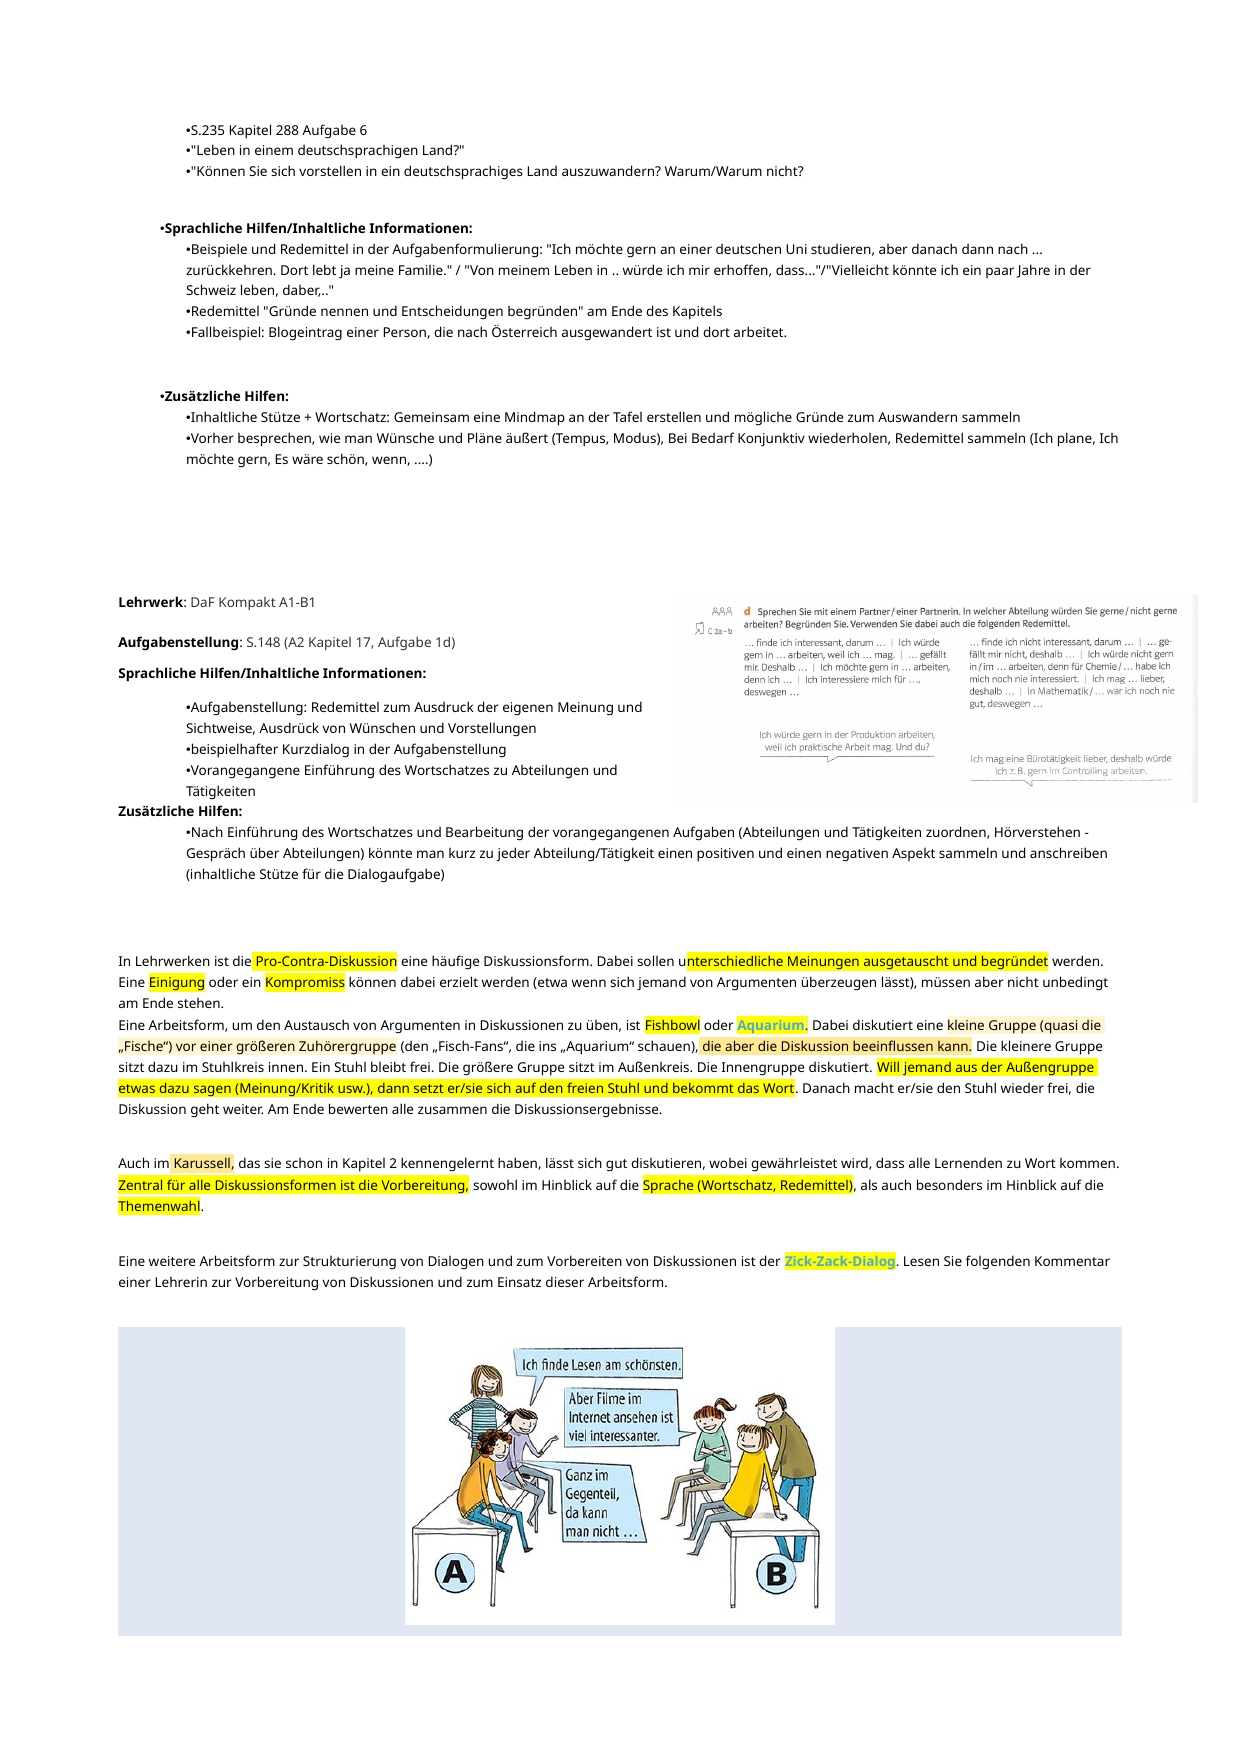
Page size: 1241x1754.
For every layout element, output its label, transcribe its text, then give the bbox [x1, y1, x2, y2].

list Sprachliche Hilfen/Inhaltliche Informationen: [134, 216, 1122, 237]
text Eine Arbeitsform, um den Austausch von Argumenten in Diskussionen zu üben, ist Fishbowl oder Aquarium. Dabei diskutiert eine kleine Gruppe (quasi die „Fische“) vor einer größeren Zuhörergruppe (den „Fisch-Fans“, die ins „Aquarium“ schauen), die aber die Diskussion beeinflussen kann. Die kleinere Gruppe sitzt dazu im Stuhlkreis innen. Ein Stuhl bleibt frei. Die größere Gruppe sitzt im Außenkreis. Die Innengruppe diskutiert. Will jemand aus der Außengruppe etwas dazu sagen (Meinung/Kritik usw.), dann setzt er/sie sich auf den freien Stuhl und bekommt das Wort. Danach macht er/sie den Stuhl wieder frei, die Diskussion geht weiter. Am Ende bewerten alle zusammen die Diskussionsergebnisse. [118, 1016, 1122, 1118]
text Aufgabenstellung: S.148 (A2 Kapitel 17, Aufgabe 1d) [118, 612, 672, 651]
text Auch im Karussell, das sie schon in Kapitel 2 kennengelernt haben, lässt sich gut diskutieren, wobei gewährleistet wird, dass alle Lernenden zu Wort kommen. [118, 1154, 1122, 1173]
text Zentral für alle Diskussionsformen ist die Vorbereitung, sowohl im Hinblick auf die Sprache (Wortschatz, Redemittel), als auch besonders im Hinblick auf die Themenwahl. [118, 1175, 1122, 1215]
text Eine weitere Arbeitsform zur Strukturierung von Dialogen und zum Vorbereiten von Diskussionen ist der Zick-Zack-Dialog. Lesen Sie folgenden Kommentar einer Lehrerin zur Vorbereitung von Diskussionen und zum Einsatz dieser Arbeitsform. [118, 1252, 1122, 1291]
list "Leben in einem deutschsprachigen Land?" [134, 139, 1122, 160]
list Nach Einführung des Wortschatzes und Bearbeitung der vorangegangenen Aufgaben (Abteilungen und Tätigkeiten zuordnen, Hörverstehen - Gespräch über Abteilungen) könnte man kurz zu jeder Abteilung/Tätigkeit einen positiven und einen negativen Aspekt sammeln und anschreiben (inhaltliche Stütze für die Dialogaufgabe) [134, 821, 1122, 883]
list Vorher besprechen, wie man Wünsche und Pläne äußert (Tempus, Modus), Bei Bedarf Konjunktiv wiederholen, Redemittel sammeln (Ich plane, Ich möchte gern, Es wäre schön, wenn, .…) [134, 426, 1122, 468]
list Fallbeispiel: Blogeintrag einer Person, die nach Österreich ausgewandert ist und dort arbeitet. [134, 321, 1122, 341]
text Zusätzliche Hilfen: [118, 800, 1122, 821]
list Inhaltliche Stütze + Wortschatz: Gemeinsam eine Mindmap an der Tafel erstellen und mögliche Gründe zum Auswandern sammeln [134, 406, 1122, 426]
list beispielhafter Kurzdialog in der Aufgabenstellung [134, 737, 672, 758]
picture [672, 595, 1198, 803]
list Aufgabenstellung: Redemittel zum Ausdruck der eigenen Meinung und Sichtweise, Ausdrück von Wünschen und Vorstellungen [134, 696, 672, 737]
list "Können Sie sich vorstellen in ein deutschsprachiges Land auszuwandern? Warum/Warum nicht? [134, 160, 1122, 181]
list S.235 Kapitel 288 Aufgabe 6 [134, 118, 1122, 139]
list Beispiele und Redemittel in der Aufgabenformulierung: "Ich möchte gern an einer deutschen Uni studieren, aber danach dann nach ... zurückkehren. Dort lebt ja meine Familie." / "Von meinem Leben in .. würde ich mir erhoffen, dass..."/"Vielleicht könnte ich ein paar Jahre in der Schweiz leben, daber,.." [134, 237, 1122, 300]
list Redemittel "Gründe nennen und Entscheidungen begründen" am Ende des Kapitels [134, 300, 1122, 321]
picture [405, 1327, 835, 1625]
text Lehrwerk: DaF Kompakt A1-B1 [118, 572, 1122, 612]
list Vorangegangene Einführung des Wortschatzes zu Abteilungen und Tätigkeiten [134, 758, 672, 800]
text In Lehrwerken ist die Pro-Contra-Diskussion eine häufige Diskussionsform. Dabei sollen unterschiedliche Meinungen ausgetauscht und begründet werden. Eine Einigung oder ein Kompromiss können dabei erzielt werden (etwa wenn sich jemand von Argumenten überzeugen lässt), müssen aber nicht unbedingt am Ende stehen. [118, 952, 1122, 1013]
list Zusätzliche Hilfen: [134, 385, 1122, 406]
text Sprachliche Hilfen/Inhaltliche Informationen: [118, 664, 672, 683]
